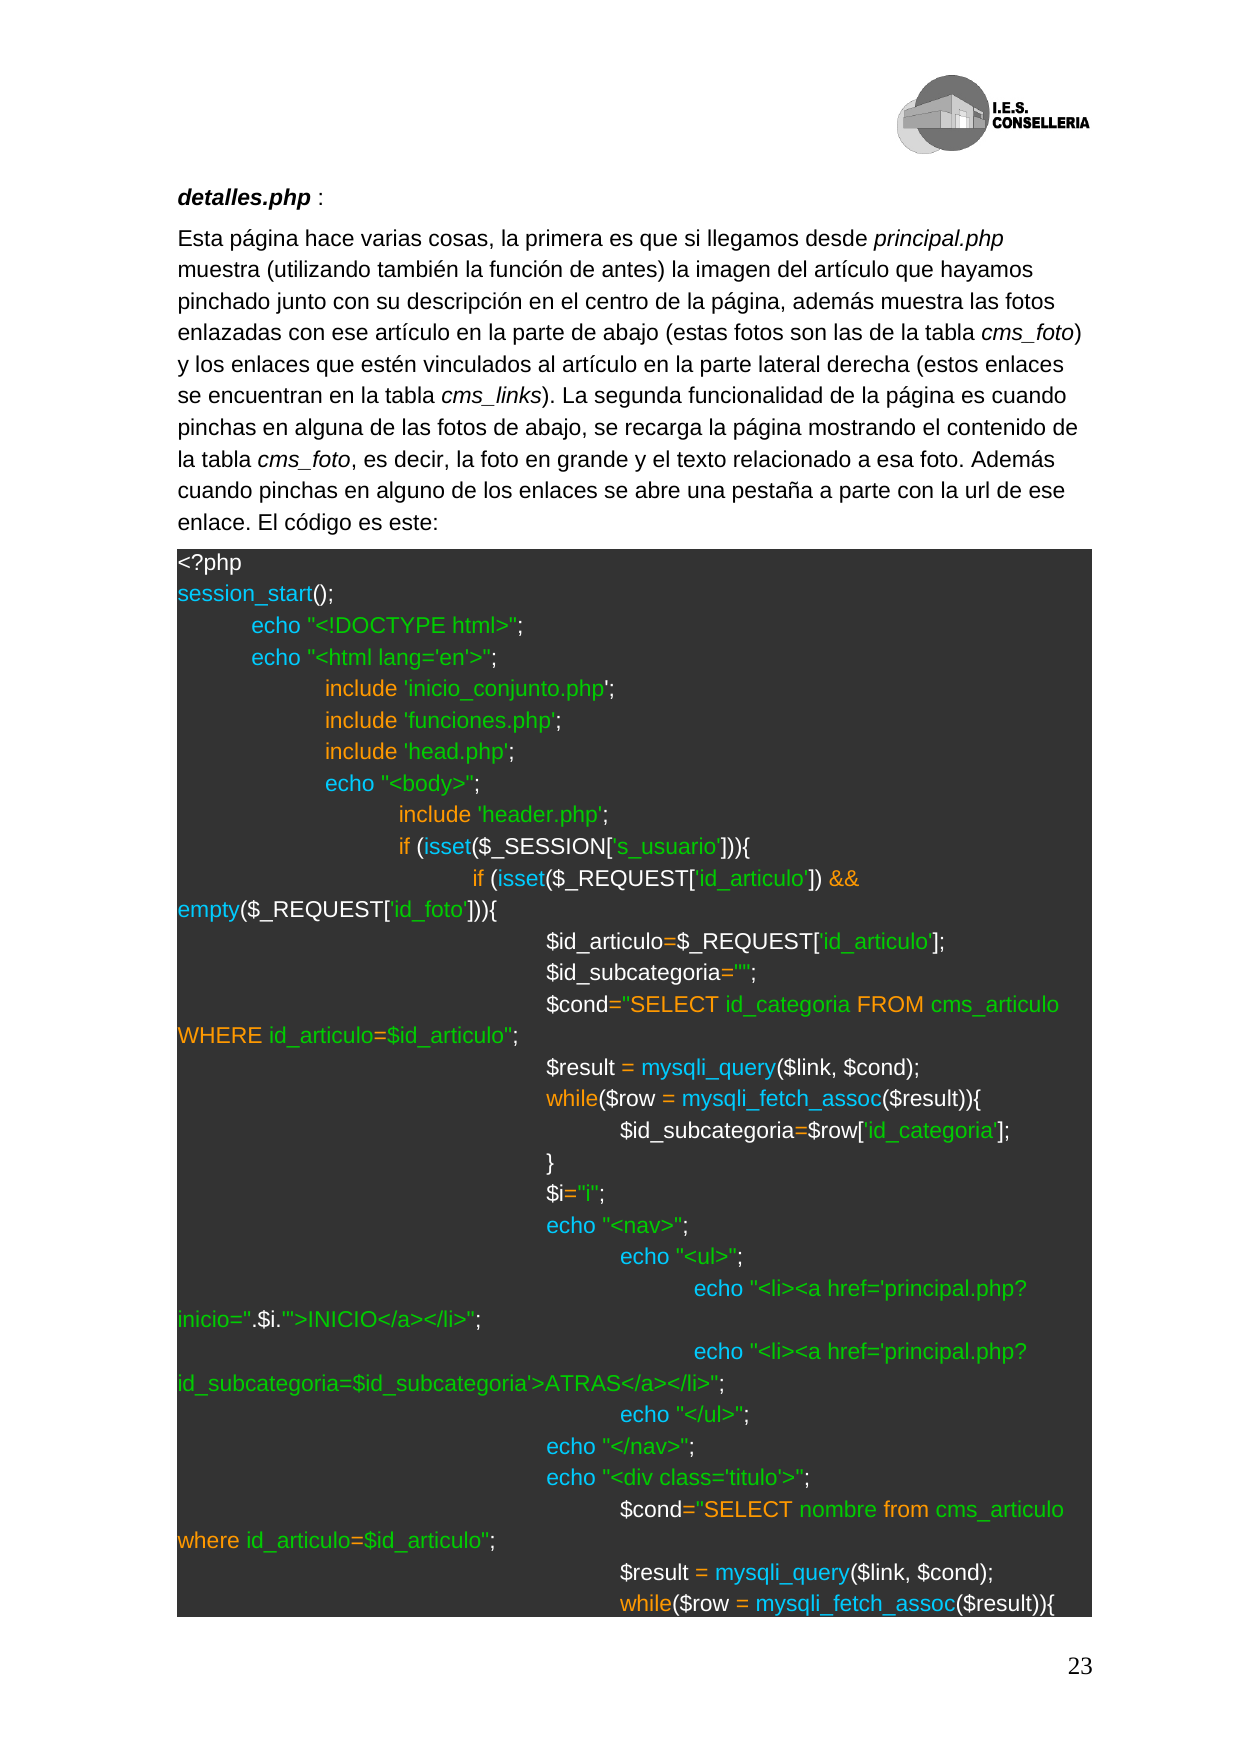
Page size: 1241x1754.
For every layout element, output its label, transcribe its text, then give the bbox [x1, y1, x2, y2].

text echo "<ul>"; [177, 1243, 1092, 1269]
text echo "<!DOCTYPE html>"; [177, 612, 1092, 638]
text if (isset($_REQUEST['id_articulo']) && empty($_REQUEST['id_foto'])){ [177, 864, 1092, 922]
text include 'head.php'; [177, 738, 1092, 764]
text $i="i"; [177, 1180, 1092, 1206]
text Esta página hace varias cosas, la primera es que si llegamos desde principal.php muestra (utilizando también la función de antes) la imagen del artículo que hayamos pinchado junto con su descripción en el centro de la página, además muestra las fotos enlazadas con ese artículo en la parte de abajo (estas fotos son las de la tabla cms_foto) y los enlaces que estén vinculados al artículo en la parte lateral derecha (estos enlaces se encuentran en la tabla cms_links). La segunda funcionalidad de la página es cuando pinchas en alguna de las fotos de abajo, se recarga la página mostrando el contenido de la tabla cms_foto, es decir, la foto en grande y el texto relacionado a esa foto. Además cuando pinchas en alguno de los enlaces se abre una pestaña a parte con la url de ese enlace. El código es este: [177, 224, 1092, 535]
text session_start(); [177, 580, 1092, 607]
picture [894, 73, 1093, 155]
text echo "<nav>"; [177, 1212, 1092, 1238]
text include 'funciones.php'; [177, 707, 1092, 733]
text detalles.php : [177, 184, 1092, 211]
text $id_subcategoria=""; [177, 959, 1092, 986]
text $result = mysqli_query($link, $cond); [177, 1559, 1092, 1585]
text echo "<body>"; [177, 770, 1092, 796]
text echo "</ul>"; [177, 1401, 1092, 1427]
text echo "<li><a href='principal.php?inicio=".$i."'>INICIO</a></li>"; [177, 1275, 1092, 1333]
text $result = mysqli_query($link, $cond); [177, 1054, 1092, 1080]
text echo "</nav>"; [177, 1433, 1092, 1459]
text $id_subcategoria=$row['id_categoria']; [177, 1117, 1092, 1143]
text echo "<html lang='en'>"; [177, 643, 1092, 670]
text echo "<div class='titulo'>"; [177, 1464, 1092, 1491]
text echo "<li><a href='principal.php?id_subcategoria=$id_subcategoria'>ATRAS</a></li>"; [177, 1338, 1092, 1396]
text $cond="SELECT nombre from cms_articulo where id_articulo=$id_articulo"; [177, 1496, 1092, 1554]
text if (isset($_SESSION['s_usuario'])){ [177, 833, 1092, 859]
text include 'inicio_conjunto.php'; [177, 675, 1092, 701]
text } [177, 1148, 1092, 1175]
text include 'header.php'; [177, 801, 1092, 828]
text $cond="SELECT id_categoria FROM cms_articulo WHERE id_articulo=$id_articulo"; [177, 991, 1092, 1049]
text <?php [177, 549, 1092, 575]
text while($row = mysqli_fetch_assoc($result)){ [177, 1590, 1092, 1617]
text while($row = mysqli_fetch_assoc($result)){ [177, 1085, 1092, 1112]
text $id_articulo=$_REQUEST['id_articulo']; [177, 928, 1092, 954]
